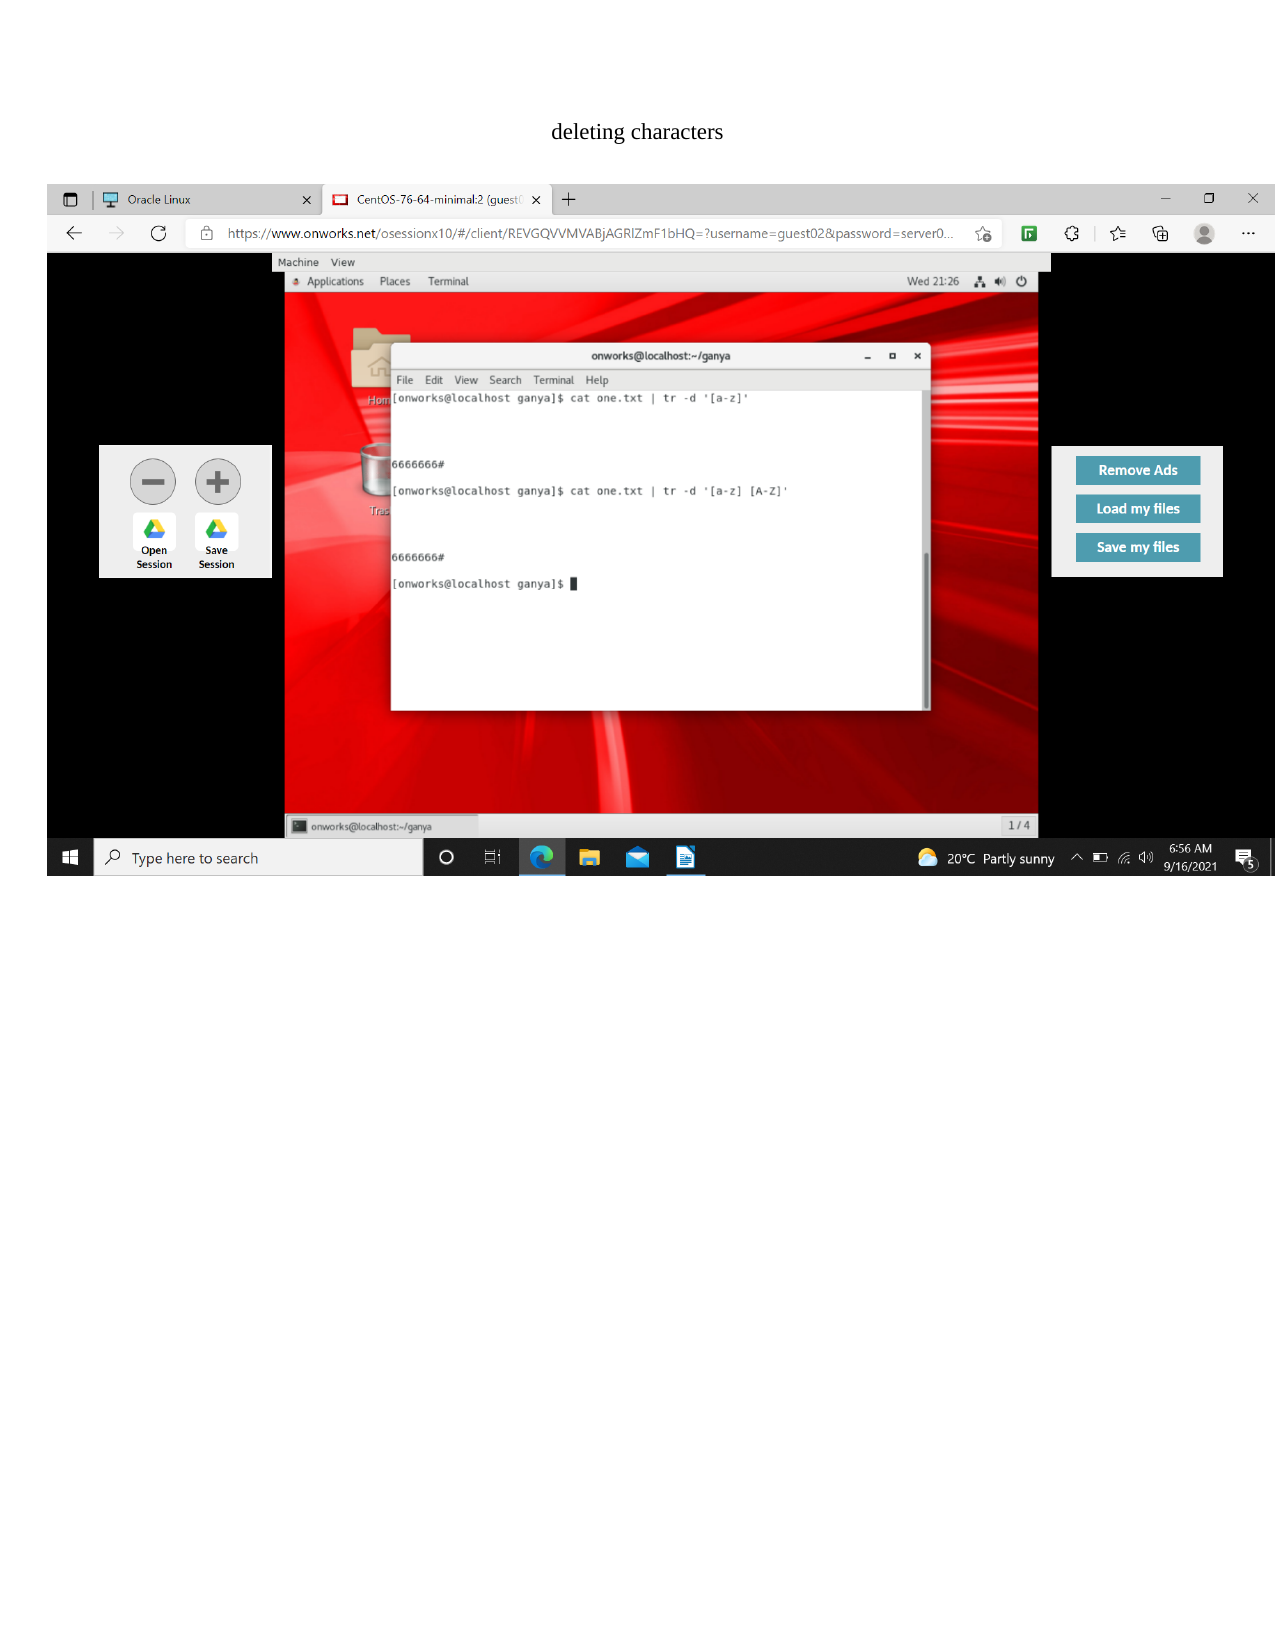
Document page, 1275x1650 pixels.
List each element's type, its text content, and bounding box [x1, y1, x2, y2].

text deleting characters [118, 118, 1157, 144]
